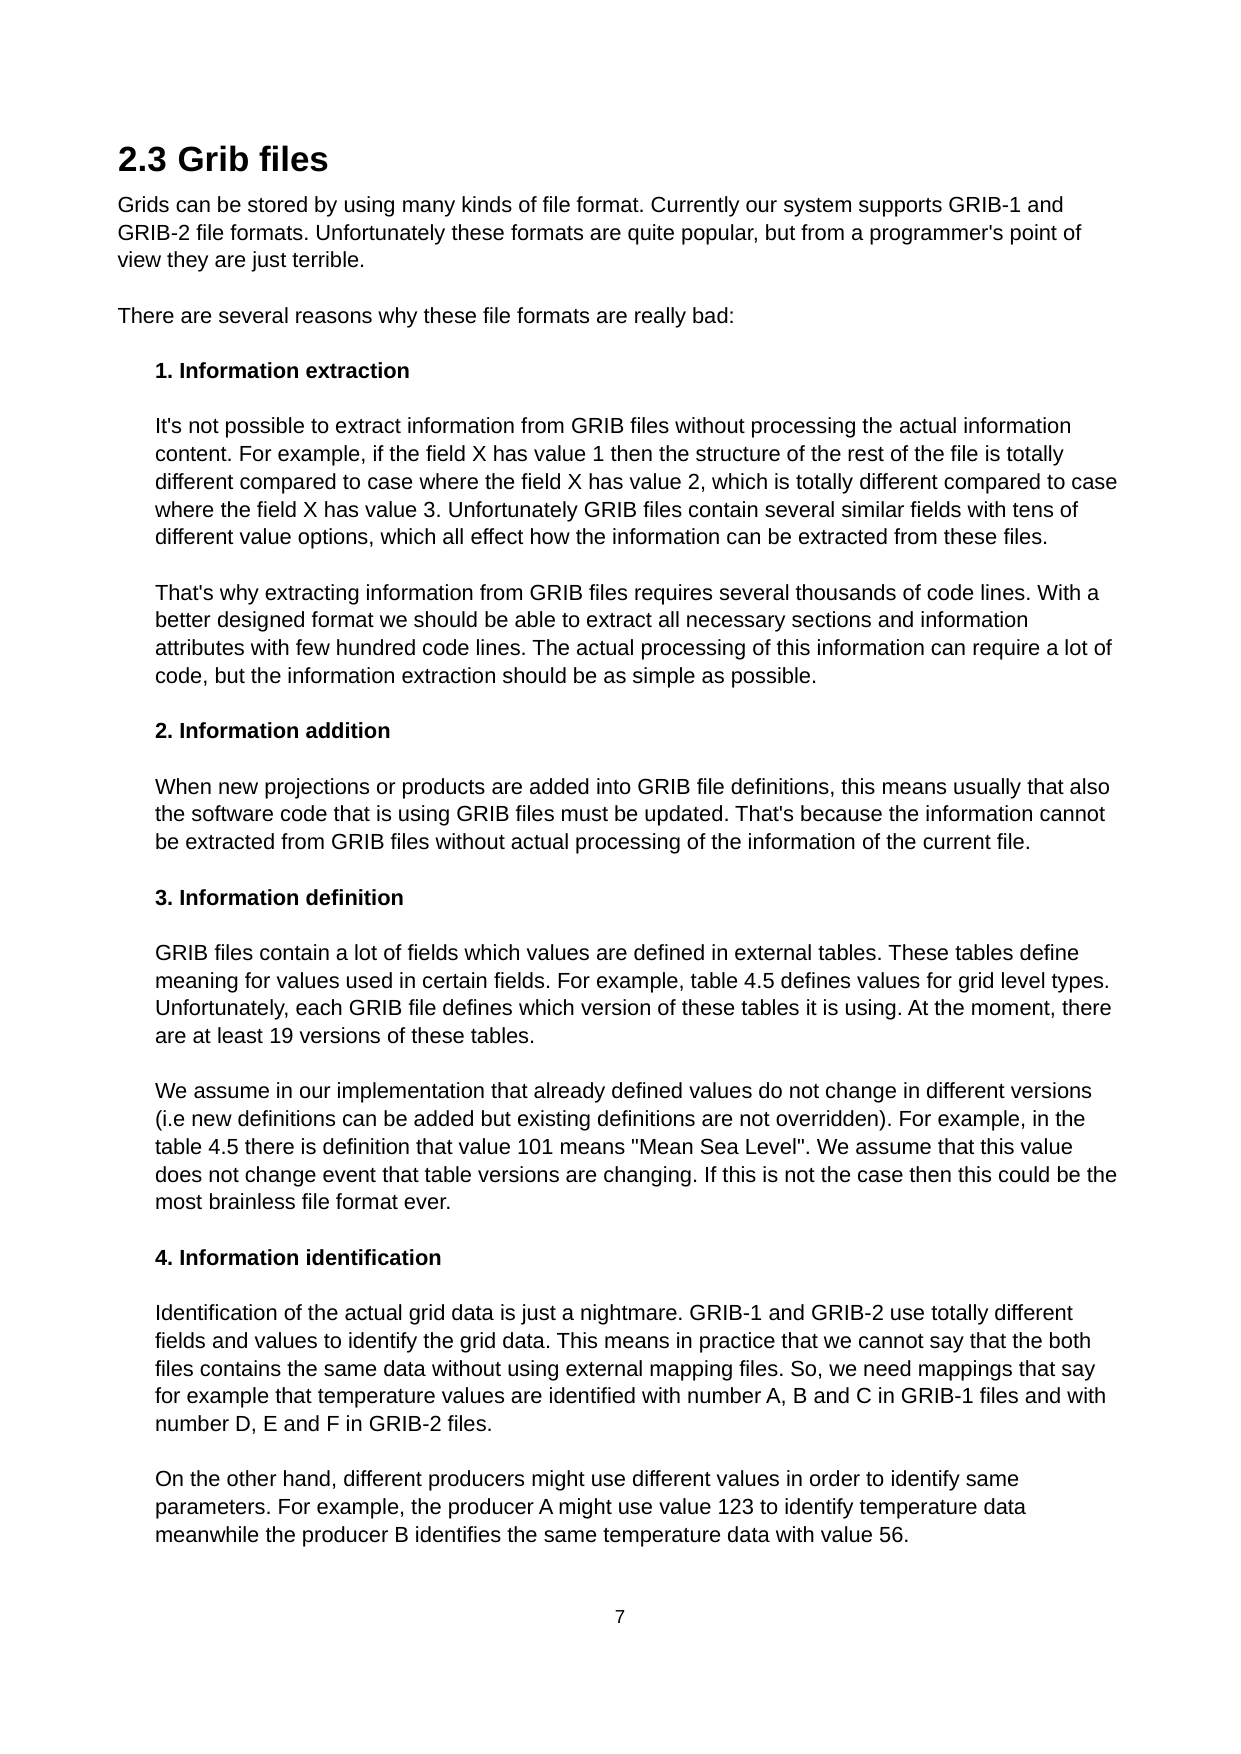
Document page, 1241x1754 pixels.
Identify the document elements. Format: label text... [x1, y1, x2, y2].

text 3. Information definition [155, 884, 1122, 909]
text It's not possible to extract information from GRIB files without processing the actual information content. For example, if the field X has value 1 then the structure of the rest of the file is totally different compared to case where the field X has value 2, which is totally different compared to case where the field X has value 3. Unfortunately GRIB files contain several similar fields with tens of different value options, which all effect how the information can be extracted from these files. [155, 413, 1122, 549]
text GRIB files contain a lot of fields which values are defined in external tables. These tables define meaning for values used in certain fields. For example, table 4.5 defines values for grid level types. Unfortunately, each GRIB file defines which version of these tables it is using. At the moment, there are at least 19 versions of these tables. [155, 940, 1122, 1048]
text That's why extracting information from GRIB files requires several thousands of code lines. With a better designed format we should be able to extract all necessary sections and information attributes with few hundred code lines. The actual processing of this information can require a lot of code, but the information extraction should be as simple as possible. [155, 579, 1122, 688]
subtitle Grib files [108, 139, 1122, 179]
text 2. Information addition [155, 718, 1122, 743]
text When new projections or products are added into GRIB file definitions, this means usually that also the software code that is using GRIB files must be updated. That's because the information cannot be extracted from GRIB files without actual processing of the information of the current file. [155, 773, 1122, 854]
text On the other hand, different producers might use different values in order to identify same parameters. For example, the producer A might use value 123 to identify temperature data meanwhile the producer B identifies the same temperature data with value 56. [155, 1466, 1122, 1547]
text Identification of the actual grid data is just a nightmare. GRIB-1 and GRIB-2 use totally different fields and values to identify the grid data. This means in practice that we cannot say that the both files contains the same data without using external mapping files. So, we need mappings that say for example that temperature values are identified with number A, B and C in GRIB-1 files and with number D, E and F in GRIB-2 files. [155, 1300, 1122, 1436]
text There are several reasons why these file formats are really bad: [117, 302, 1122, 328]
text 1. Information extraction [155, 358, 1122, 383]
text 4. Information identification [155, 1244, 1122, 1270]
text We assume in our implementation that already defined values do not change in different versions (i.e new definitions can be added but existing definitions are not overridden). For example, in the table 4.5 there is definition that value 101 means "Mean Sea Level". We assume that this value does not change event that table versions are changing. If this is not the case then this could be the most brainless file format ever. [155, 1078, 1122, 1214]
text Grids can be stored by using many kinds of file format. Currently our system supports GRIB-1 and GRIB-2 file formats. Unfortunately these formats are quite popular, but from a programmer's point of view they are just terrible. [117, 192, 1122, 272]
